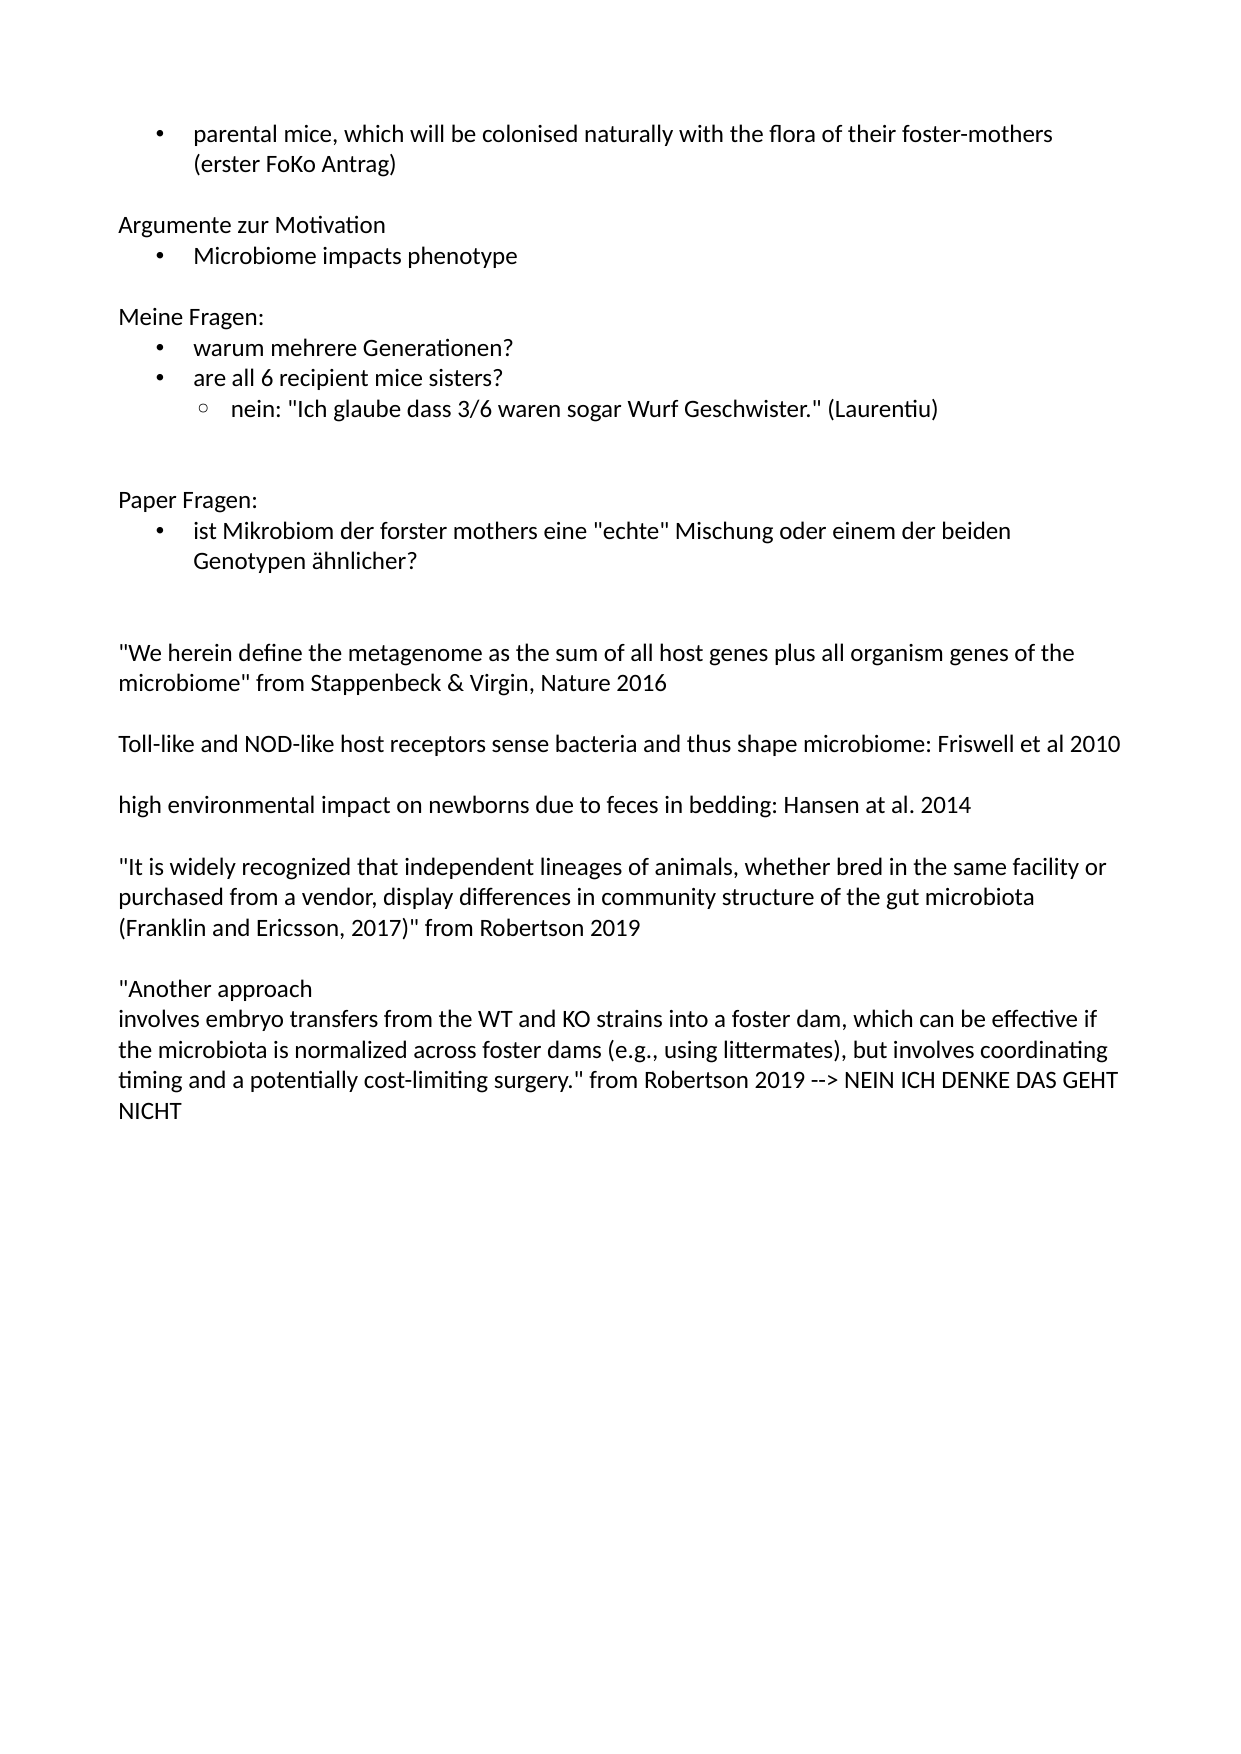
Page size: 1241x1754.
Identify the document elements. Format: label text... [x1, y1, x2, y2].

list ist Mikrobiom der forster mothers eine "echte" Mischung oder einem der beiden Genotypen ähnlicher? [156, 515, 1122, 576]
text Argumente zur Motivation [118, 210, 1122, 240]
list parental mice, which will be colonised naturally with the flora of their foster-mothers (erster FoKo Antrag) [156, 118, 1122, 179]
text "It is widely recognized that independent lineages of animals, whether bred in the same facility or purchased from a vendor, display differences in community structure of the gut microbiota (Franklin and Ericsson, 2017)" from Robertson 2019 [118, 851, 1122, 942]
text "Another approach [118, 973, 1122, 1003]
list Microbiome impacts phenotype [156, 240, 1122, 271]
text Meine Fragen: [118, 301, 1122, 332]
text high environmental impact on newborns due to feces in bedding: Hansen at al. 2014 [118, 789, 1122, 820]
text "We herein define the metagenome as the sum of all host genes plus all organism genes of the microbiome" from Stappenbeck & Virgin, Nature 2016 [118, 637, 1122, 698]
text Paper Fragen: [118, 484, 1122, 515]
text involves embryo transfers from the WT and KO strains into a foster dam, which can be effective if the microbiota is normalized across foster dams (e.g., using littermates), but involves coordinating timing and a potentially cost-limiting surgery." from Robertson 2019 --> NEIN ICH DENKE DAS GEHT NICHT [118, 1003, 1122, 1125]
list are all 6 recipient mice sisters? [156, 362, 1122, 393]
list warum mehrere Generationen? [156, 332, 1122, 362]
text Toll-like and NOD-like host receptors sense bacteria and thus shape microbiome: Friswell et al 2010 [118, 728, 1122, 759]
list nein: "Ich glaube dass 3/6 waren sogar Wurf Geschwister." (Laurentiu) [193, 393, 1122, 423]
